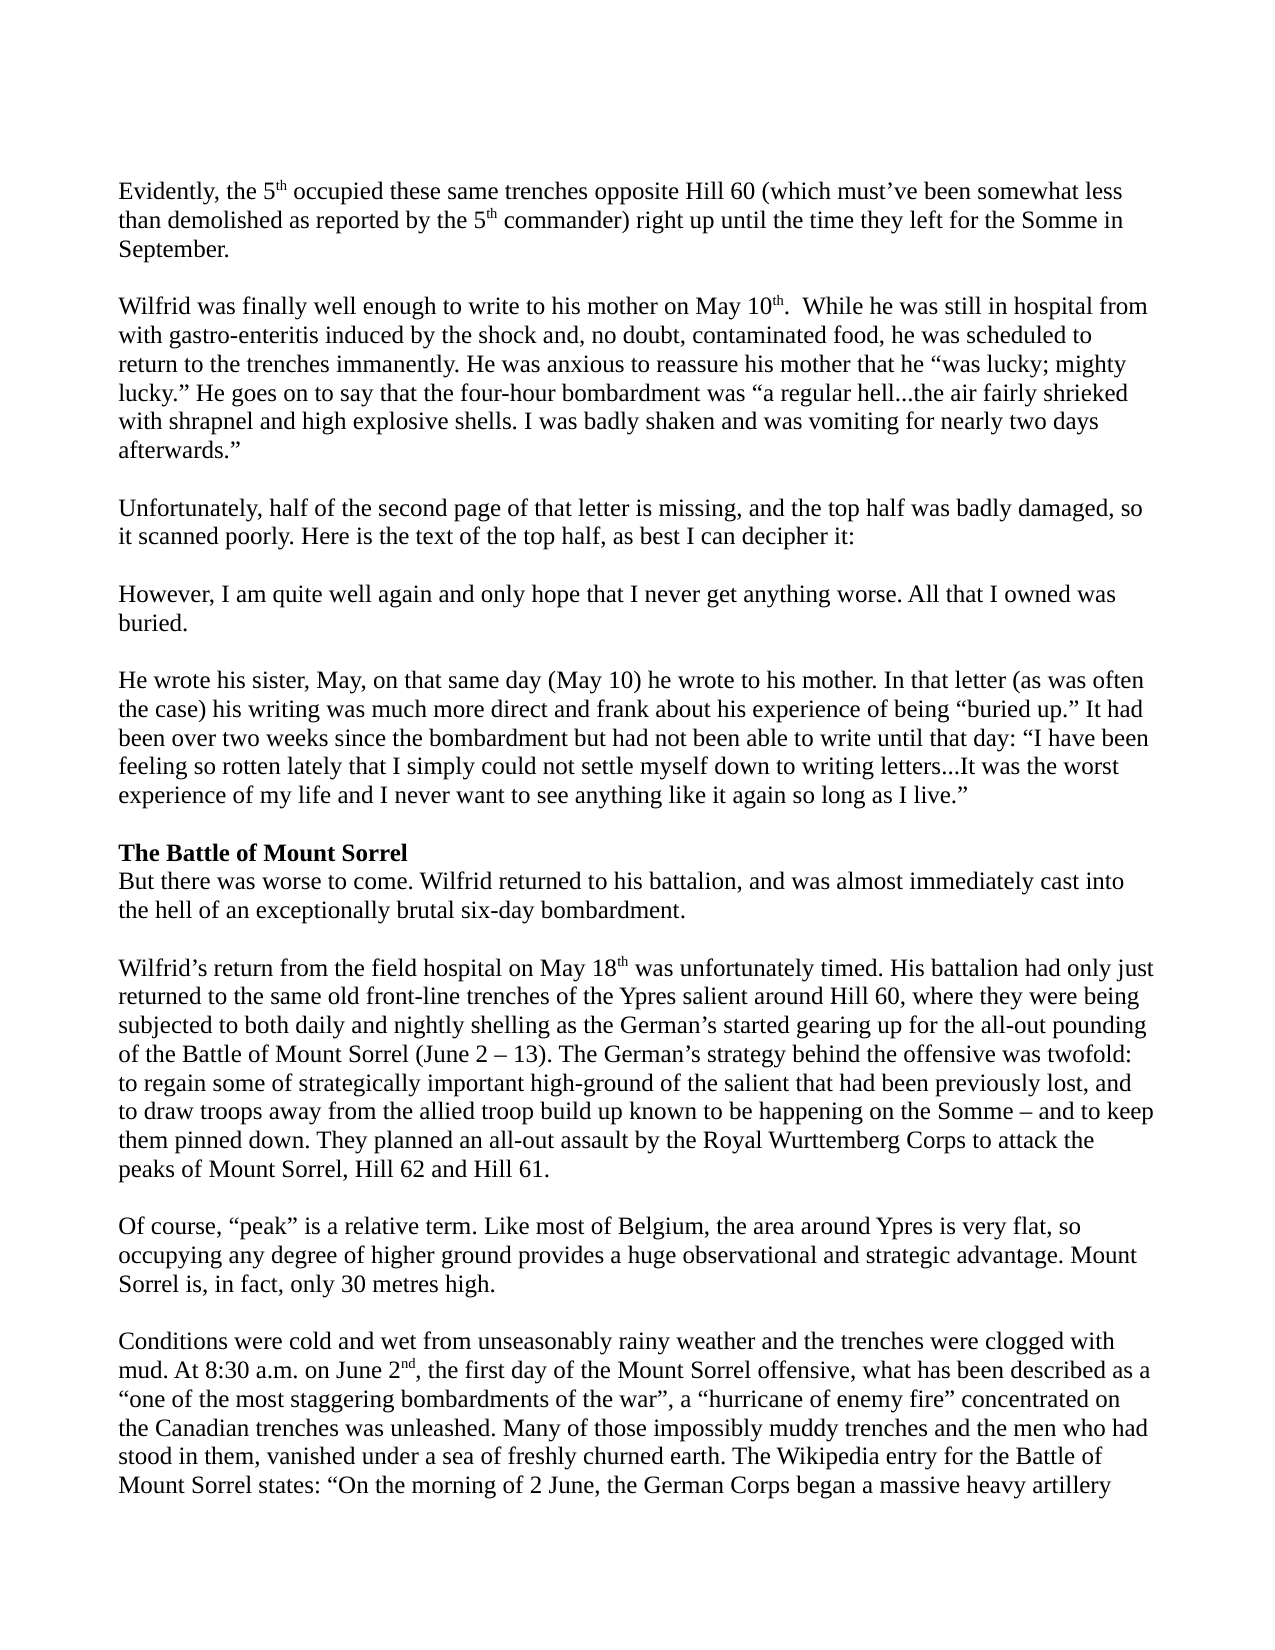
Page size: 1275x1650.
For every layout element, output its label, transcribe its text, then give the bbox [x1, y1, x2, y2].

text Wilfrid was finally well enough to write to his mother on May 10th. While he was still in hospital from with gastro-enteritis induced by the shock and, no doubt, contaminated food, he was scheduled to return to the trenches immanently. He was anxious to reassure his mother that he “was lucky; mighty lucky.” He goes on to say that the four-hour bombardment was “a regular hell...the air fairly shrieked with shrapnel and high explosive shells. I was badly shaken and was vomiting for nearly two days afterwards.” [118, 291, 1157, 464]
text Unfortunately, half of the second page of that letter is missing, and the top half was badly damaged, so it scanned poorly. Here is the text of the top half, as best I can decipher it: [118, 493, 1157, 550]
text But there was worse to come. Wilfrid returned to his battalion, and was almost immediately cast into the hell of an exceptionally brutal six-day bombardment. [118, 866, 1157, 924]
text He wrote his sister, May, on that same day (May 10) he wrote to his mother. In that letter (as was often the case) his writing was much more direct and frank about his experience of being “buried up.” It had been over two weeks since the bombardment but had not been able to write until that day: “I have been feeling so rotten lately that I simply could not settle myself down to writing letters...It was the worst experience of my life and I never want to see anything like it again so long as I live.” [118, 665, 1157, 809]
text Conditions were cold and wet from unseasonably rainy weather and the trenches were clogged with mud. At 8:30 a.m. on June 2nd, the first day of the Mount Sorrel offensive, what has been described as a “one of the most staggering bombardments of the war”, a “hurricane of enemy fire” concentrated on the Canadian trenches was unleashed. Many of those impossibly muddy trenches and the men who had stood in them, vanished under a sea of freshly churned earth. The Wikipedia entry for the Battle of Mount Sorrel states: “On the morning of 2 June, the German Corps began a massive heavy artillery [118, 1326, 1157, 1499]
text Evidently, the 5th occupied these same trenches opposite Hill 60 (which must’ve been somewhat less than demolished as reported by the 5th commander) right up until the time they left for the Somme in September. [118, 176, 1157, 263]
text However, I am quite well again and only hope that I never get anything worse. All that I owned was buried. [118, 579, 1157, 636]
text Wilfrid’s return from the field hospital on May 18th was unfortunately timed. His battalion had only just returned to the same old front-line trenches of the Ypres salient around Hill 60, where they were being subjected to both daily and nightly shelling as the German’s started gearing up for the all-out pounding of the Battle of Mount Sorrel (June 2 – 13). The German’s strategy behind the offensive was twofold: to regain some of strategically important high-ground of the salient that had been previously lost, and to draw troops away from the allied troop build up known to be happening on the Somme – and to keep them pinned down. They planned an all-out assault by the Royal Wurttemberg Corps to attack the peaks of Mount Sorrel, Hill 62 and Hill 61. [118, 953, 1157, 1183]
text Of course, “peak” is a relative term. Like most of Belgium, the area around Ypres is very flat, so occupying any degree of higher ground provides a huge observational and strategic advantage. Mount Sorrel is, in fact, only 30 metres high. [118, 1211, 1157, 1298]
text The Battle of Mount Sorrel [118, 838, 1157, 866]
